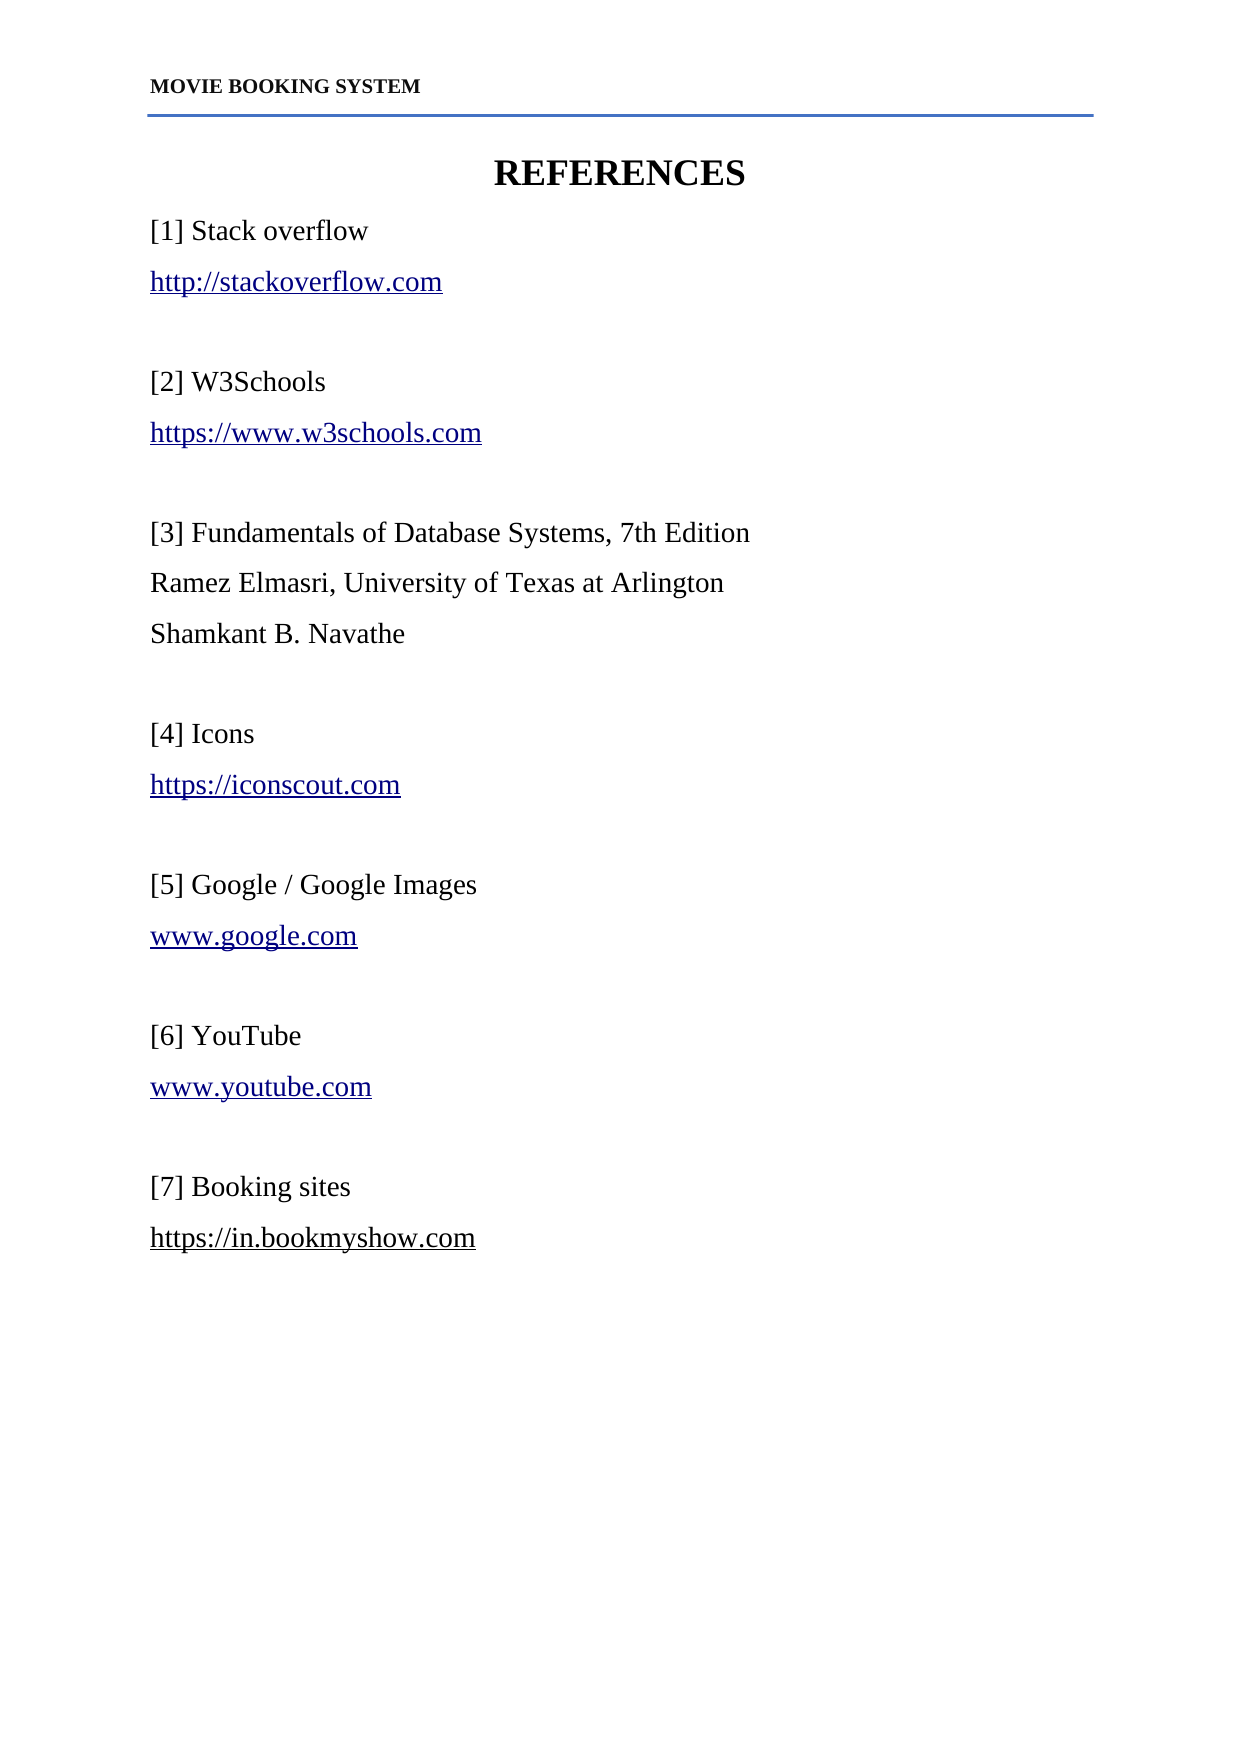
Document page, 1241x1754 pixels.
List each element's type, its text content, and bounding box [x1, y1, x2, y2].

text https://iconscout.com [150, 767, 1089, 800]
text www.google.com [150, 918, 1089, 951]
text [3] Fundamentals of Database Systems, 7th Edition [150, 515, 1089, 549]
text [4] Icons [150, 717, 1089, 750]
text https://in.bookmyshow.com [150, 1220, 1089, 1253]
text www.youtube.com [150, 1069, 1089, 1102]
text [2] W3Schools [150, 364, 1089, 398]
text http://stackoverflow.com [150, 264, 1089, 297]
text Ramez Elmasri, University of Texas at Arlington [150, 566, 1089, 599]
text [7] Booking sites [150, 1169, 1089, 1203]
text https://www.w3schools.com [150, 415, 1089, 448]
text [1] Stack overflow [150, 213, 1089, 247]
text Shamkant B. Navathe [150, 616, 1089, 649]
text REFERENCES [150, 150, 1089, 193]
text [5] Google / Google Images [150, 867, 1089, 901]
text [6] YouTube [150, 1018, 1089, 1052]
